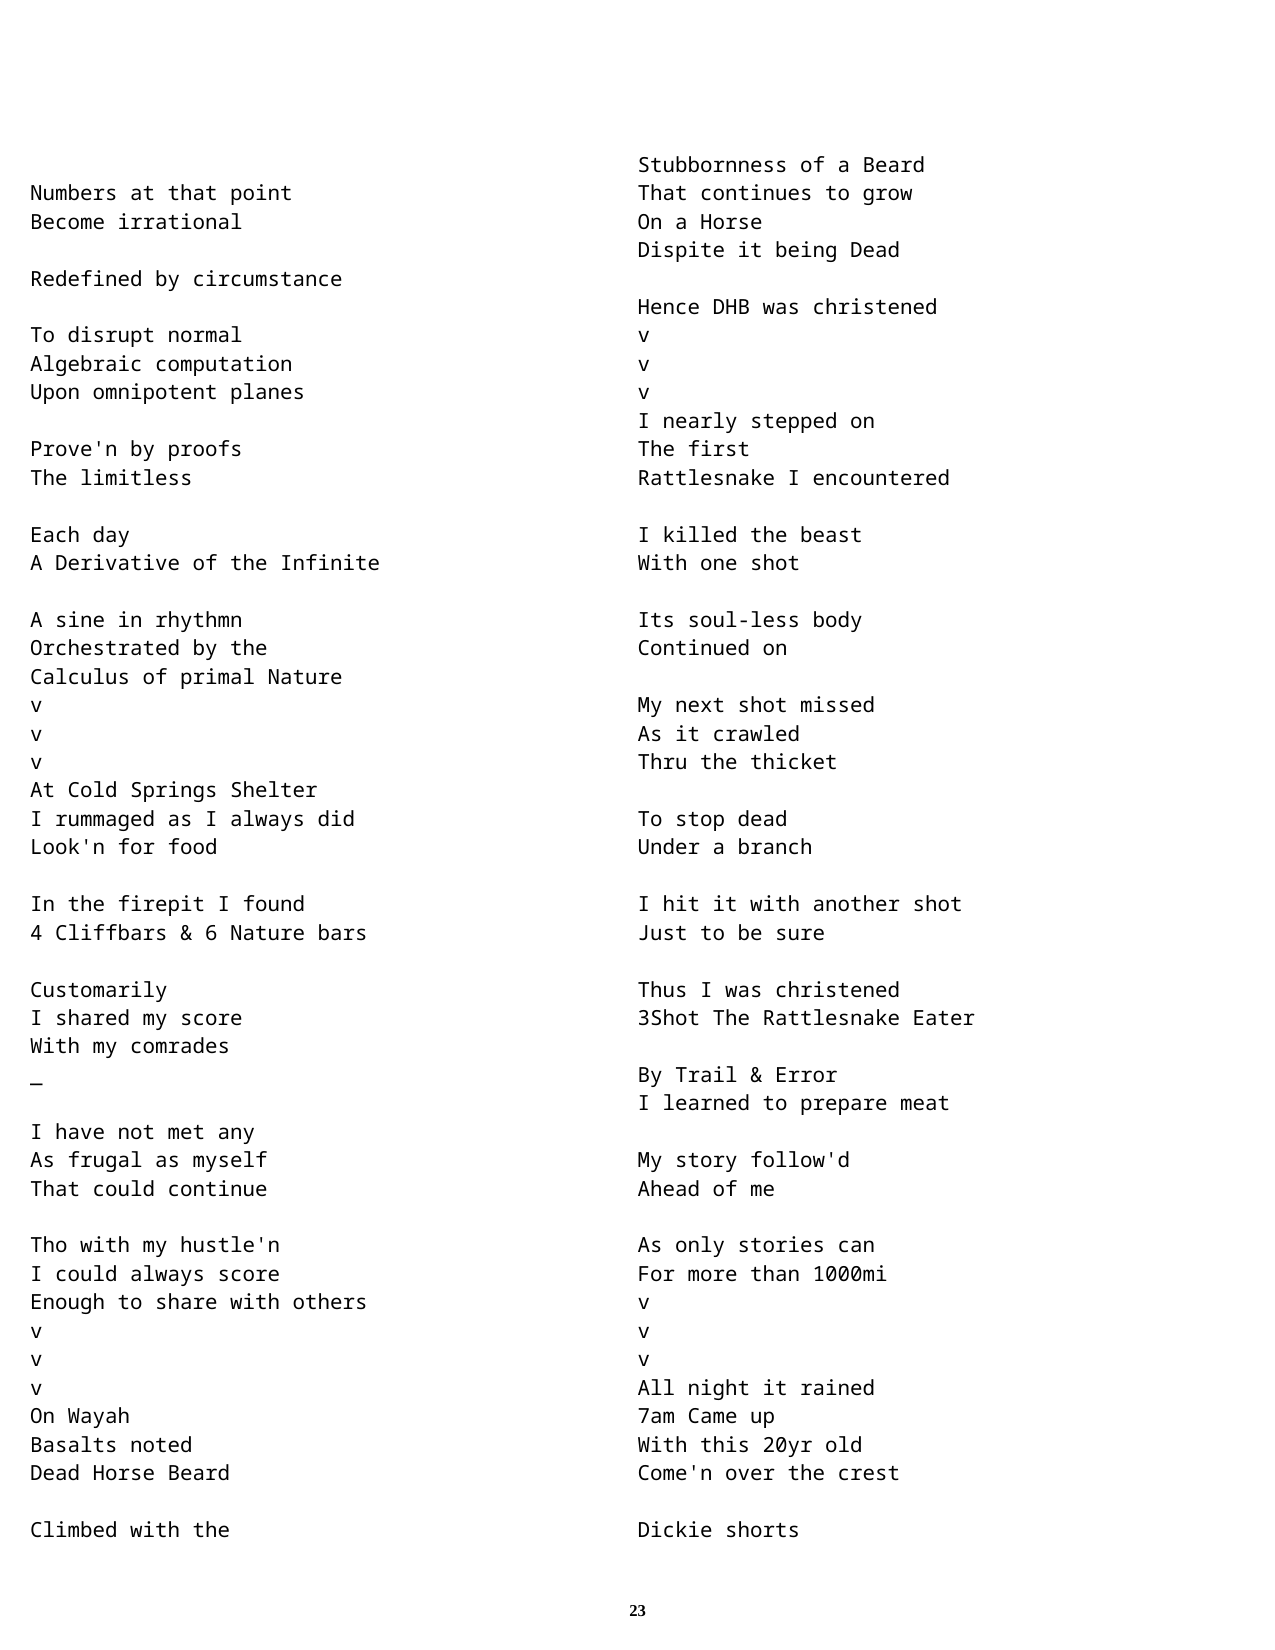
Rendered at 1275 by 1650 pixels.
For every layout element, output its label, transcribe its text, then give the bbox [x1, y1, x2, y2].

text The limitless [30, 463, 637, 491]
text I hit it with another shot [637, 889, 1245, 918]
text I shared my score [30, 1003, 637, 1032]
text In the firepit I found [30, 889, 637, 918]
text I have not met any [30, 1117, 637, 1145]
text Basalts noted [30, 1430, 637, 1458]
text Prove'n by proofs [30, 434, 637, 463]
text By Trail & Error [637, 1060, 1245, 1088]
text Climbed with the [30, 1515, 637, 1543]
text Ahead of me [637, 1174, 1245, 1202]
text Become irrational [30, 207, 637, 235]
text I nearly stepped on [637, 406, 1245, 434]
text I learned to prepare meat [637, 1088, 1245, 1117]
text As frugal as myself [30, 1145, 637, 1174]
text On a Horse [637, 207, 1245, 235]
text Thus I was christened [637, 975, 1245, 1003]
text 7am Came up [637, 1401, 1245, 1430]
text v [637, 1316, 1245, 1344]
text That could continue [30, 1174, 637, 1202]
text Upon omnipotent planes [30, 377, 637, 406]
text v [637, 349, 1245, 377]
text v [637, 1344, 1245, 1373]
text Each day [30, 520, 637, 548]
text Just to be sure [637, 918, 1245, 946]
text Dead Horse Beard [30, 1458, 637, 1487]
text Hence DHB was christened [637, 292, 1245, 321]
text At Cold Springs Shelter [30, 776, 637, 804]
text With my comrades [30, 1032, 637, 1060]
text I could always score [30, 1259, 637, 1287]
text Rattlesnake I encountered [637, 463, 1245, 491]
text A sine in rhythmn [30, 605, 637, 633]
text Look'n for food [30, 832, 637, 861]
text Continued on [637, 633, 1245, 662]
text v [30, 747, 637, 776]
text Thru the thicket [637, 747, 1245, 776]
text v [30, 1316, 637, 1344]
text Redefined by circumstance [30, 264, 637, 292]
text With one shot [637, 548, 1245, 577]
text Numbers at that point [30, 178, 637, 207]
text Tho with my hustle'n [30, 1231, 637, 1259]
text v [637, 1287, 1245, 1316]
text That continues to grow [637, 178, 1245, 207]
text Dickie shorts [637, 1515, 1245, 1543]
text I rummaged as I always did [30, 804, 637, 832]
text To stop dead [637, 804, 1245, 832]
text Customarily [30, 975, 637, 1003]
text Algebraic computation [30, 349, 637, 377]
text The first [637, 434, 1245, 463]
text v [30, 719, 637, 747]
text Its soul-less body [637, 605, 1245, 633]
text To disrupt normal [30, 321, 637, 349]
text Dispite it being Dead [637, 235, 1245, 264]
text I killed the beast [637, 520, 1245, 548]
text Come'n over the crest [637, 1458, 1245, 1487]
text A Derivative of the Infinite [30, 548, 637, 577]
text v [637, 377, 1245, 406]
text Calculus of primal Nature [30, 662, 637, 690]
text For more than 1000mi [637, 1259, 1245, 1287]
text Enough to share with others [30, 1287, 637, 1316]
text v [30, 690, 637, 719]
text v [637, 321, 1245, 349]
text _ [30, 1060, 637, 1088]
text v [30, 1373, 637, 1401]
text v [30, 1344, 637, 1373]
text My story follow'd [637, 1145, 1245, 1174]
text Under a branch [637, 832, 1245, 861]
text With this 20yr old [637, 1430, 1245, 1458]
text 3Shot The Rattlesnake Eater [637, 1003, 1245, 1032]
text Orchestrated by the [30, 633, 637, 662]
text My next shot missed [637, 690, 1245, 719]
text On Wayah [30, 1401, 637, 1430]
text Stubbornness of a Beard [637, 150, 1245, 178]
text All night it rained [637, 1373, 1245, 1401]
text As only stories can [637, 1231, 1245, 1259]
text As it crawled [637, 719, 1245, 747]
text 4 Cliffbars & 6 Nature bars [30, 918, 637, 946]
